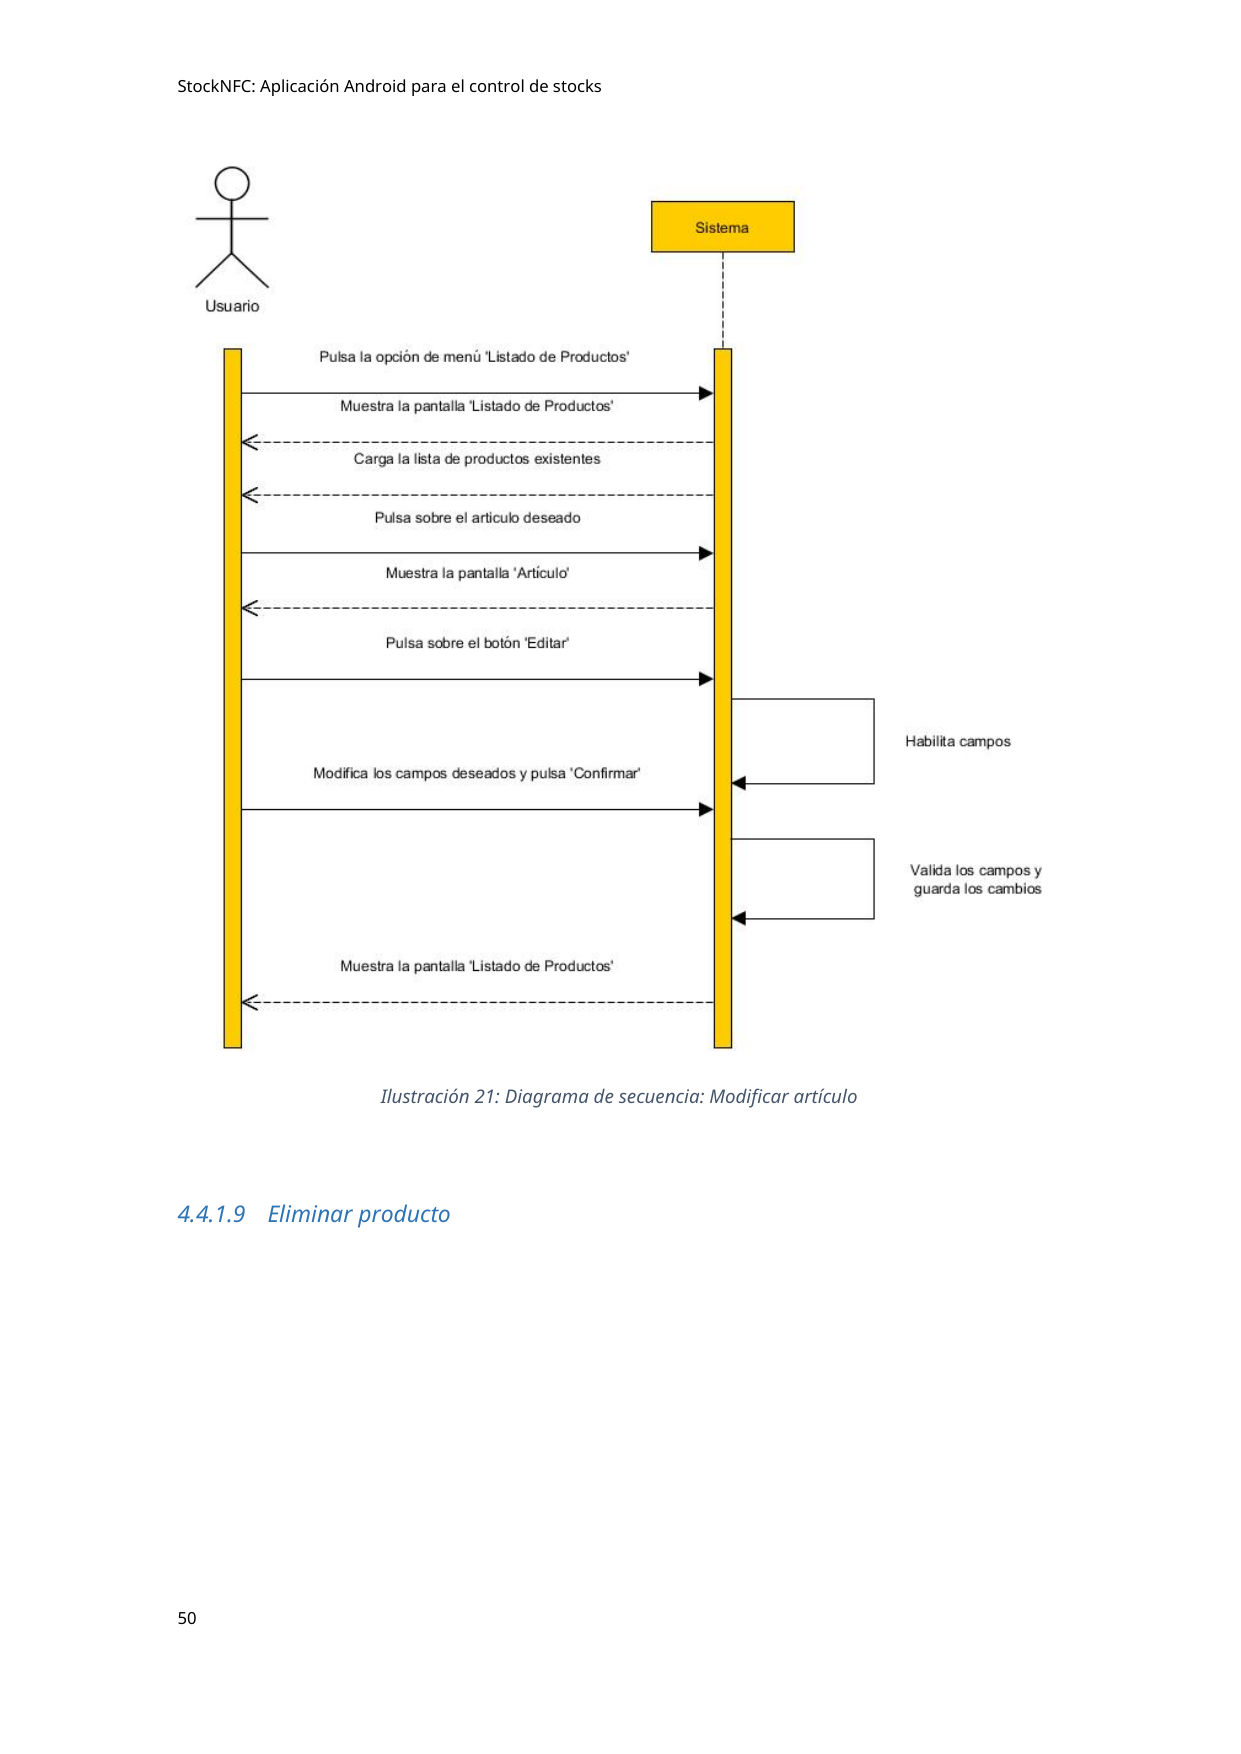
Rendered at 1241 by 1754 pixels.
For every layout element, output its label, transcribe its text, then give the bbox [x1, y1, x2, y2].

subtitle Eliminar producto [177, 1198, 1063, 1229]
text Ilustración 21: Diagrama de secuencia: Modificar artículo [177, 1083, 1063, 1109]
